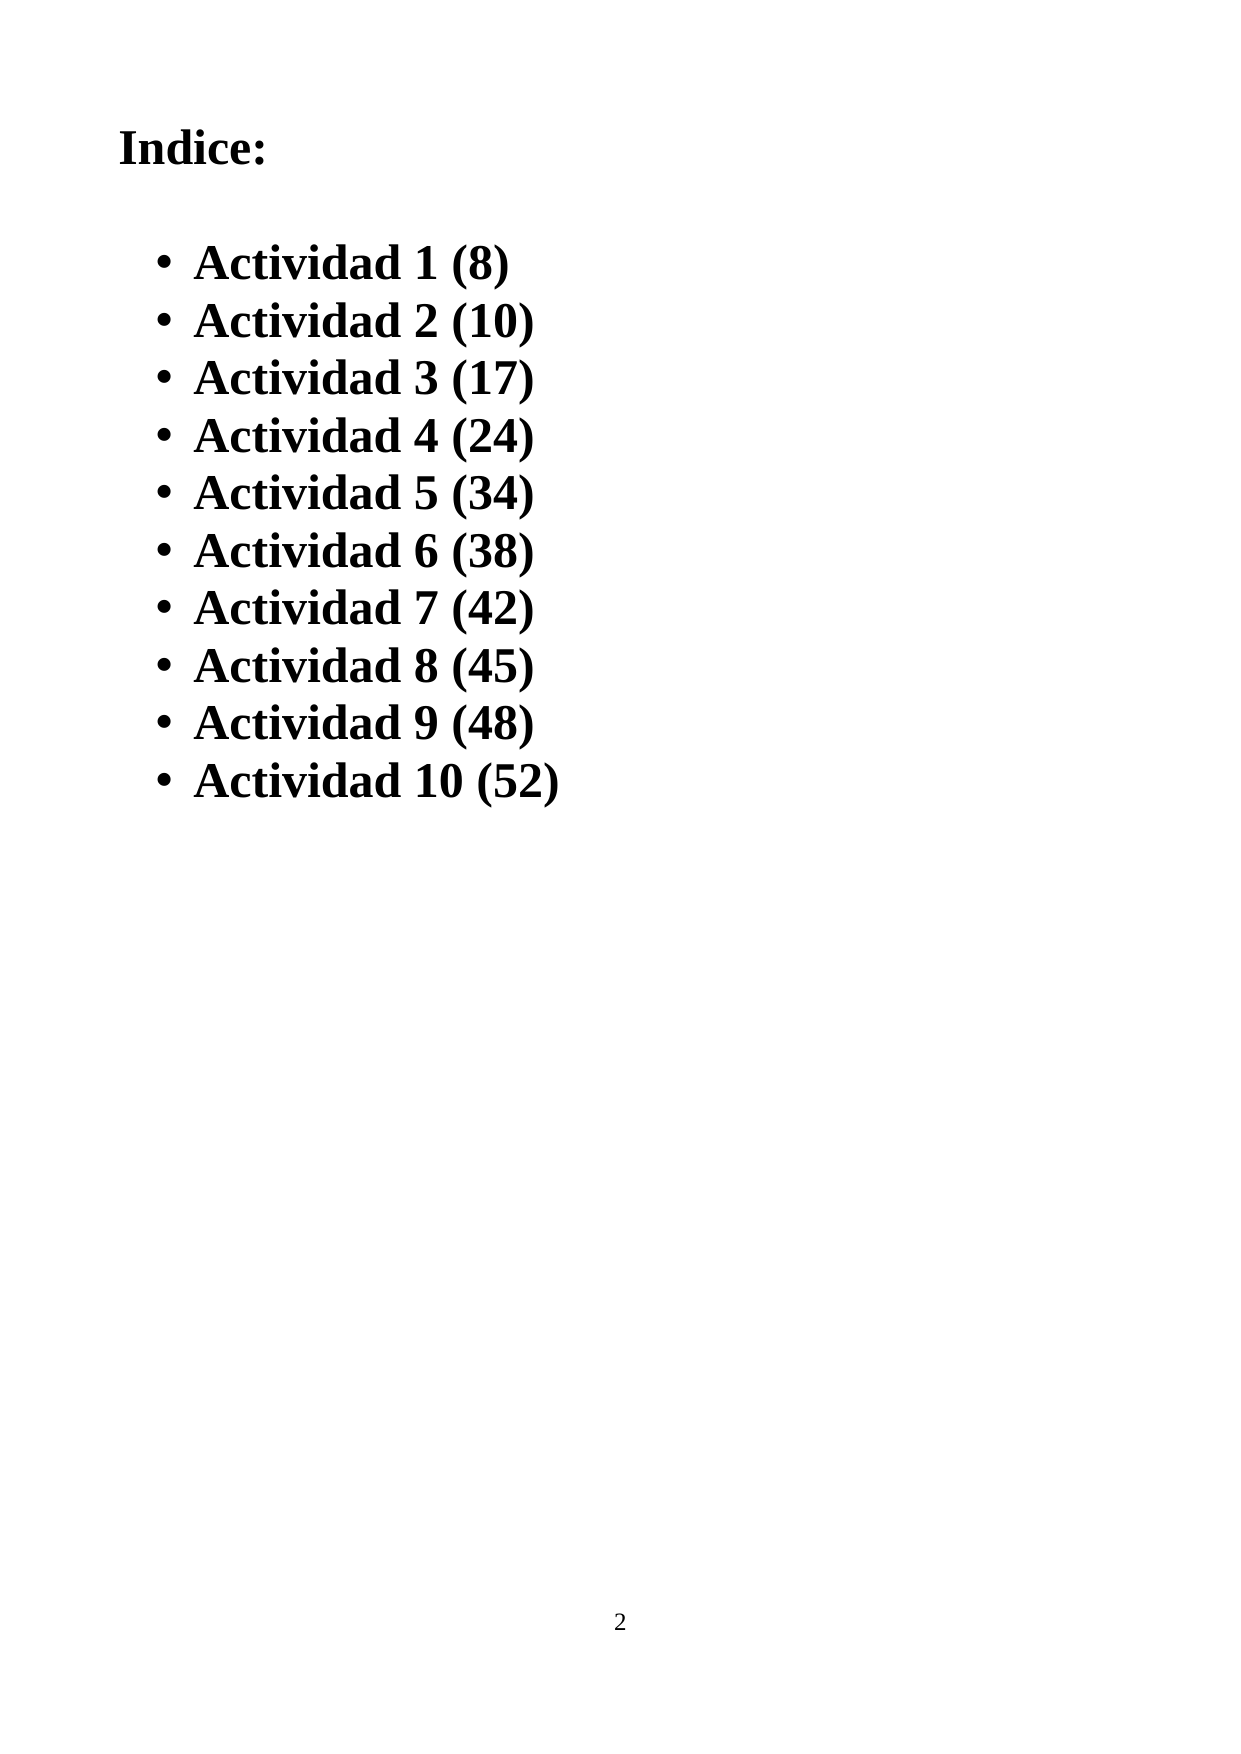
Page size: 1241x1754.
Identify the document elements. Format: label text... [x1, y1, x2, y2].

list Actividad 4 (24) [156, 406, 1122, 463]
list Actividad 9 (48) [156, 693, 1122, 751]
list Actividad 3 (17) [156, 348, 1122, 406]
list Actividad 5 (34) [156, 463, 1122, 521]
list Actividad 6 (38) [156, 521, 1122, 578]
list Actividad 10 (52) [156, 751, 1122, 808]
list Actividad 7 (42) [156, 578, 1122, 636]
list Actividad 1 (8) [156, 233, 1122, 291]
list Actividad 8 (45) [156, 636, 1122, 693]
text Indice: [118, 118, 1122, 176]
list Actividad 2 (10) [156, 291, 1122, 348]
